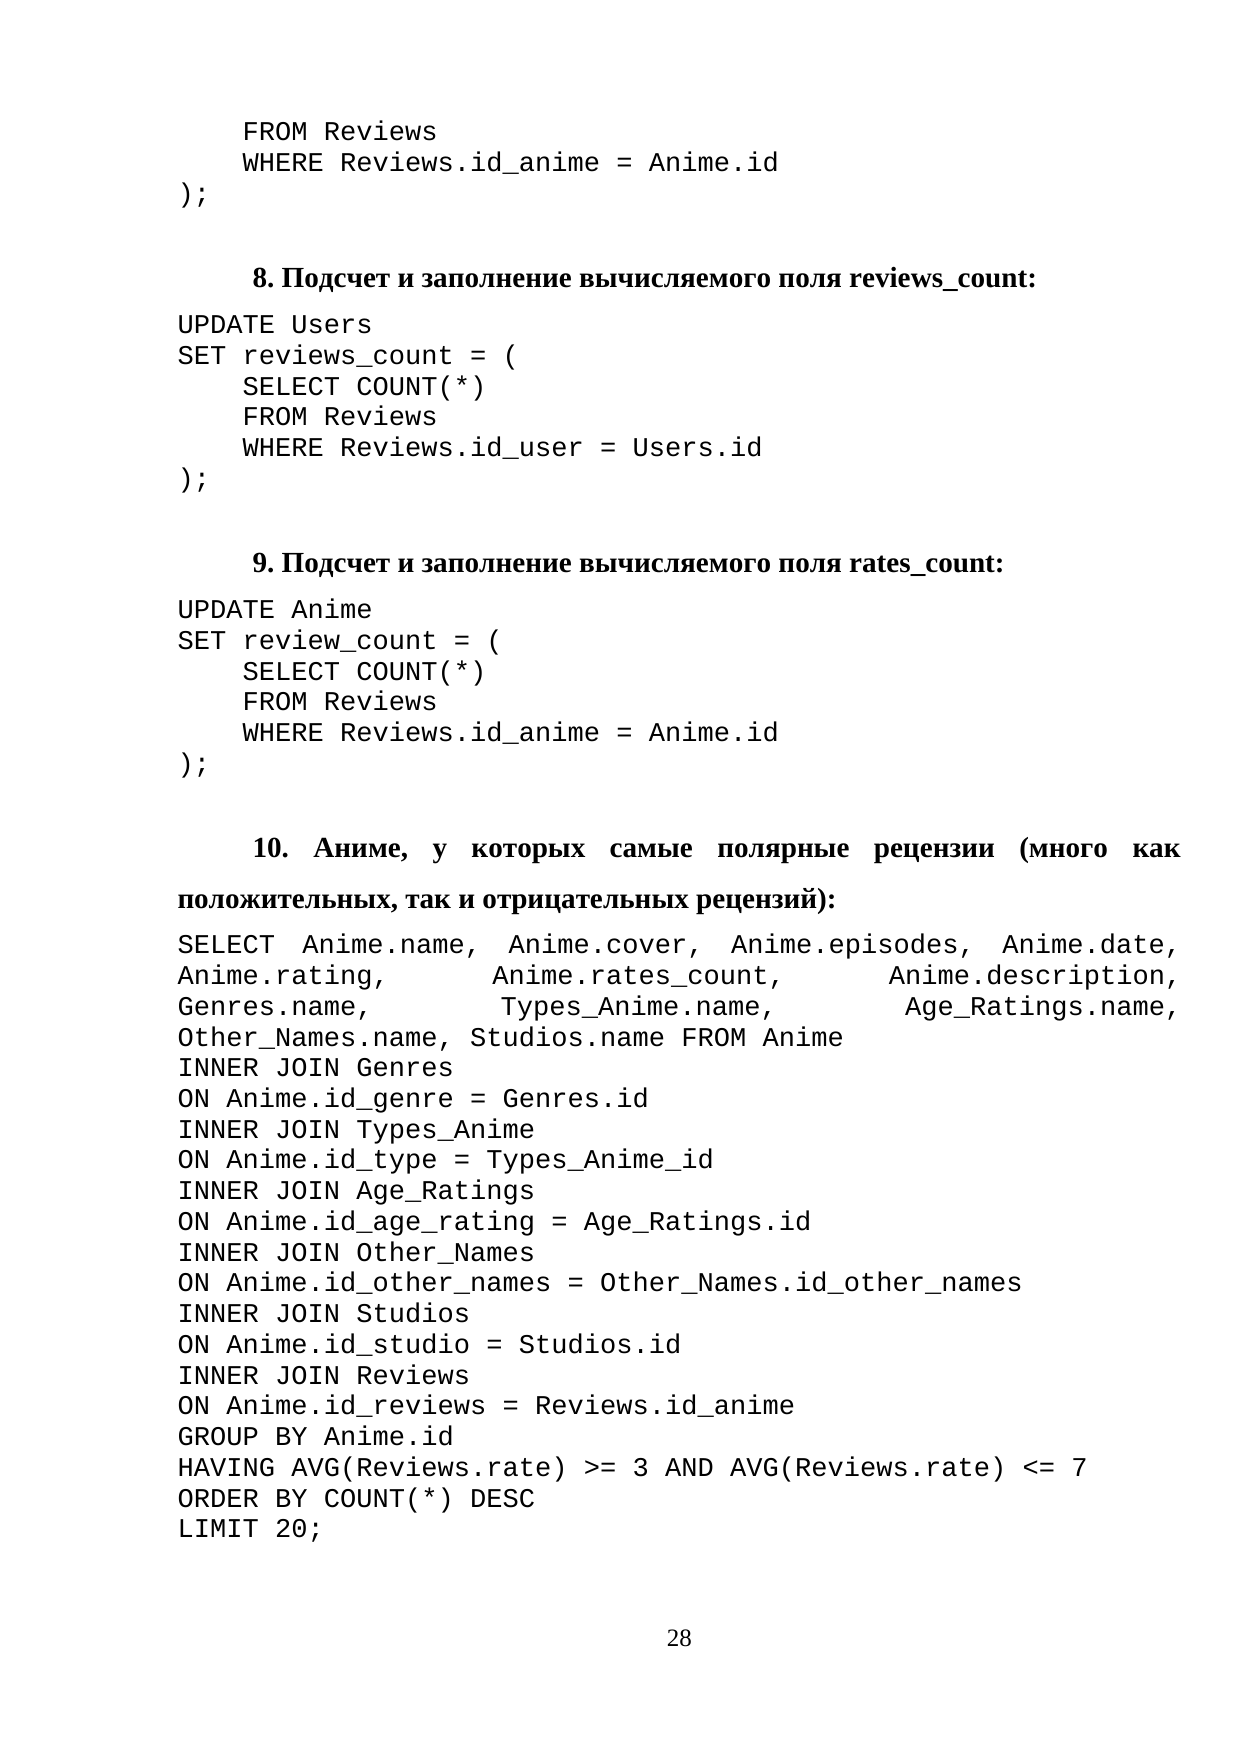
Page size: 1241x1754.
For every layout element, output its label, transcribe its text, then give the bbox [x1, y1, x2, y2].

text SET reviews_count = ( [177, 342, 1181, 372]
text UPDATE Anime [177, 596, 1181, 627]
text ORDER BY COUNT(*) DESC [177, 1484, 1181, 1515]
text ON Anime.id_reviews = Reviews.id_anime [177, 1392, 1181, 1423]
text 9. Подсчет и заполнение вычисляемого поля rates_count: [177, 546, 1181, 579]
text LIMIT 20; [177, 1515, 1181, 1546]
text SELECT Anime.name, Anime.cover, Anime.episodes, Anime.date, Anime.rating, Anime.rates_count, Anime.description, Genres.name, Types_Anime.name, Age_Ratings.name, Other_Names.name, Studios.name FROM Anime [177, 931, 1181, 1054]
text FROM Reviews [177, 688, 1181, 719]
text INNER JOIN Reviews [177, 1361, 1181, 1392]
text WHERE Reviews.id_anime = Anime.id [177, 149, 1181, 179]
text ); [177, 464, 1181, 495]
text ON Anime.id_studio = Studios.id [177, 1331, 1181, 1361]
text ); [177, 749, 1181, 780]
text ON Anime.id_age_rating = Age_Ratings.id [177, 1208, 1181, 1238]
text FROM Reviews [177, 118, 1181, 149]
text SET review_count = ( [177, 627, 1181, 657]
text UPDATE Users [177, 311, 1181, 342]
text ); [177, 179, 1181, 210]
text WHERE Reviews.id_user = Users.id [177, 434, 1181, 464]
text 8. Подсчет и заполнение вычисляемого поля reviews_count: [177, 261, 1181, 294]
text WHERE Reviews.id_anime = Anime.id [177, 719, 1181, 749]
text 10. Аниме, у которых самые полярные рецензии (много как положительных, так и отрицательных рецензий): [177, 831, 1181, 914]
text INNER JOIN Types_Anime [177, 1116, 1181, 1146]
text INNER JOIN Studios [177, 1300, 1181, 1331]
text GROUP BY Anime.id [177, 1423, 1181, 1454]
text SELECT COUNT(*) [177, 372, 1181, 403]
text SELECT COUNT(*) [177, 657, 1181, 688]
text ON Anime.id_genre = Genres.id [177, 1085, 1181, 1116]
text HAVING AVG(Reviews.rate) >= 3 AND AVG(Reviews.rate) <= 7 [177, 1454, 1181, 1484]
text ON Anime.id_type = Types_Anime_id [177, 1146, 1181, 1177]
text ON Anime.id_other_names = Other_Names.id_other_names [177, 1269, 1181, 1300]
text INNER JOIN Age_Ratings [177, 1177, 1181, 1208]
text INNER JOIN Genres [177, 1054, 1181, 1085]
text INNER JOIN Other_Names [177, 1238, 1181, 1269]
text FROM Reviews [177, 403, 1181, 434]
